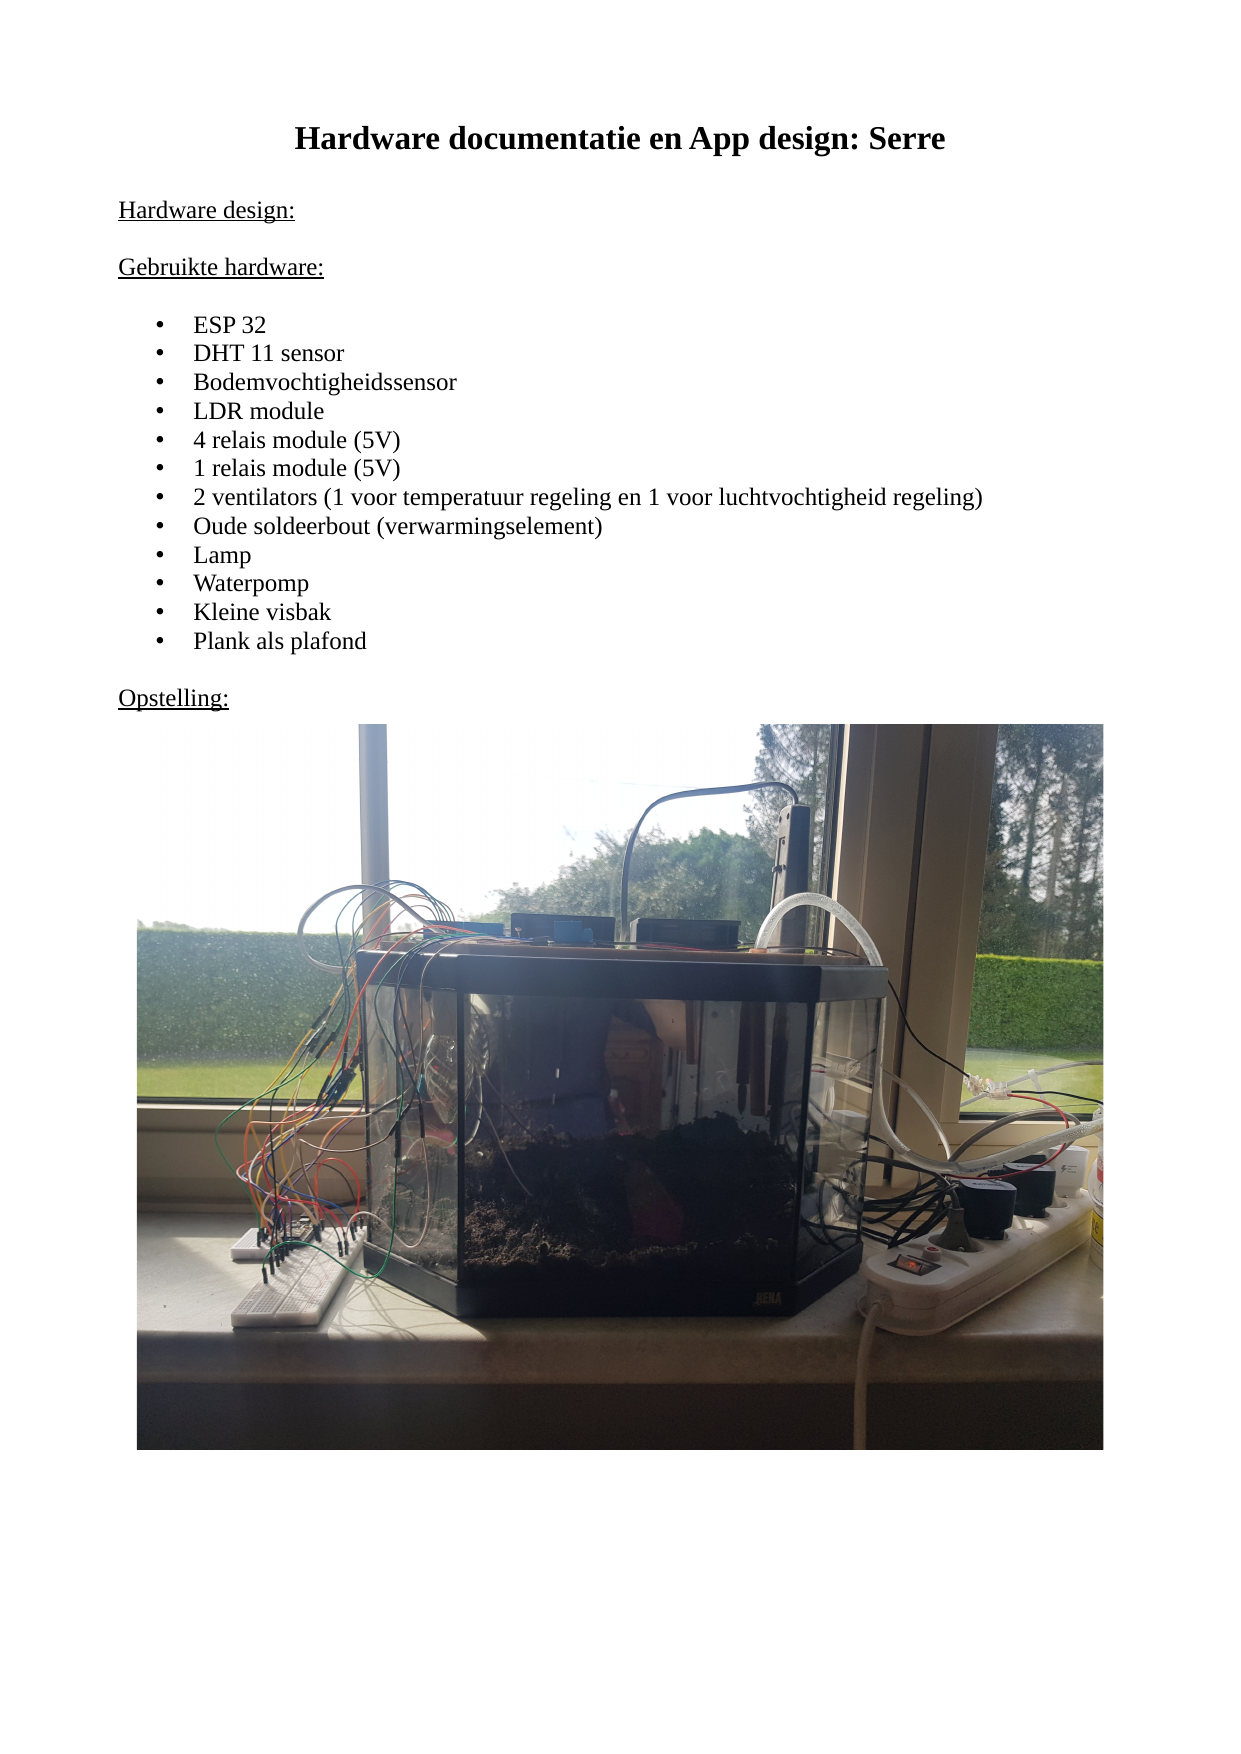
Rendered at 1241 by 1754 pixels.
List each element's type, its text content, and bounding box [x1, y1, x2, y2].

picture [136, 724, 1104, 1450]
text Hardware design: [118, 195, 1122, 223]
list ESP 32 [156, 310, 1122, 338]
text Gebruikte hardware: [118, 252, 1122, 281]
list DHT 11 sensor [156, 338, 1122, 367]
list 1 relais module (5V) [156, 453, 1122, 482]
list LDR module [156, 396, 1122, 425]
list 4 relais module (5V) [156, 425, 1122, 453]
list Bodemvochtigheidssensor [156, 367, 1122, 396]
list Kleine visbak [156, 597, 1122, 626]
list Lamp [156, 540, 1122, 568]
list Waterpomp [156, 568, 1122, 597]
list Oude soldeerbout (verwarmingselement) [156, 511, 1122, 540]
list Plank als plafond [156, 626, 1122, 655]
text Hardware documentatie en App design: Serre [118, 118, 1122, 156]
list 2 ventilators (1 voor temperatuur regeling en 1 voor luchtvochtigheid regeling) [156, 482, 1122, 511]
text Opstelling: [118, 683, 1122, 712]
